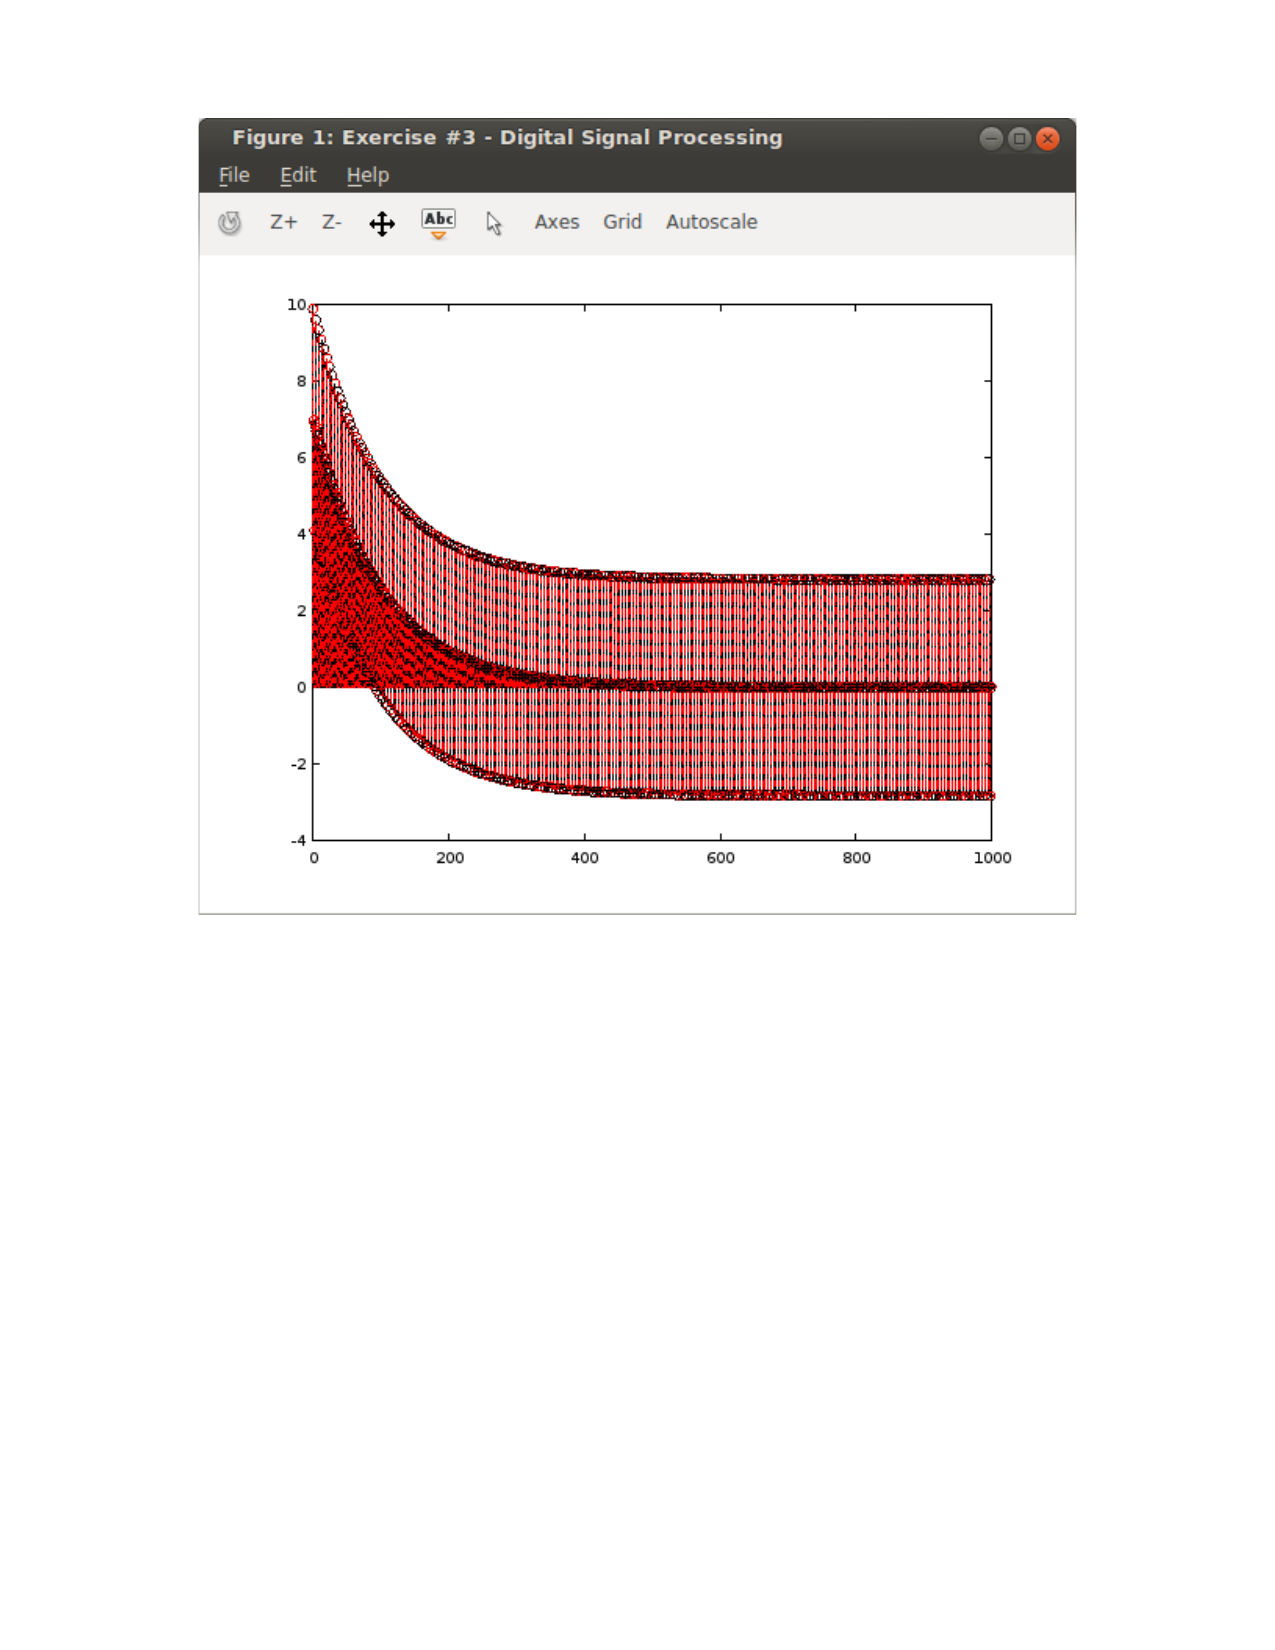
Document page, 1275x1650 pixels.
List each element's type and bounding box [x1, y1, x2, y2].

picture [198, 118, 1077, 915]
